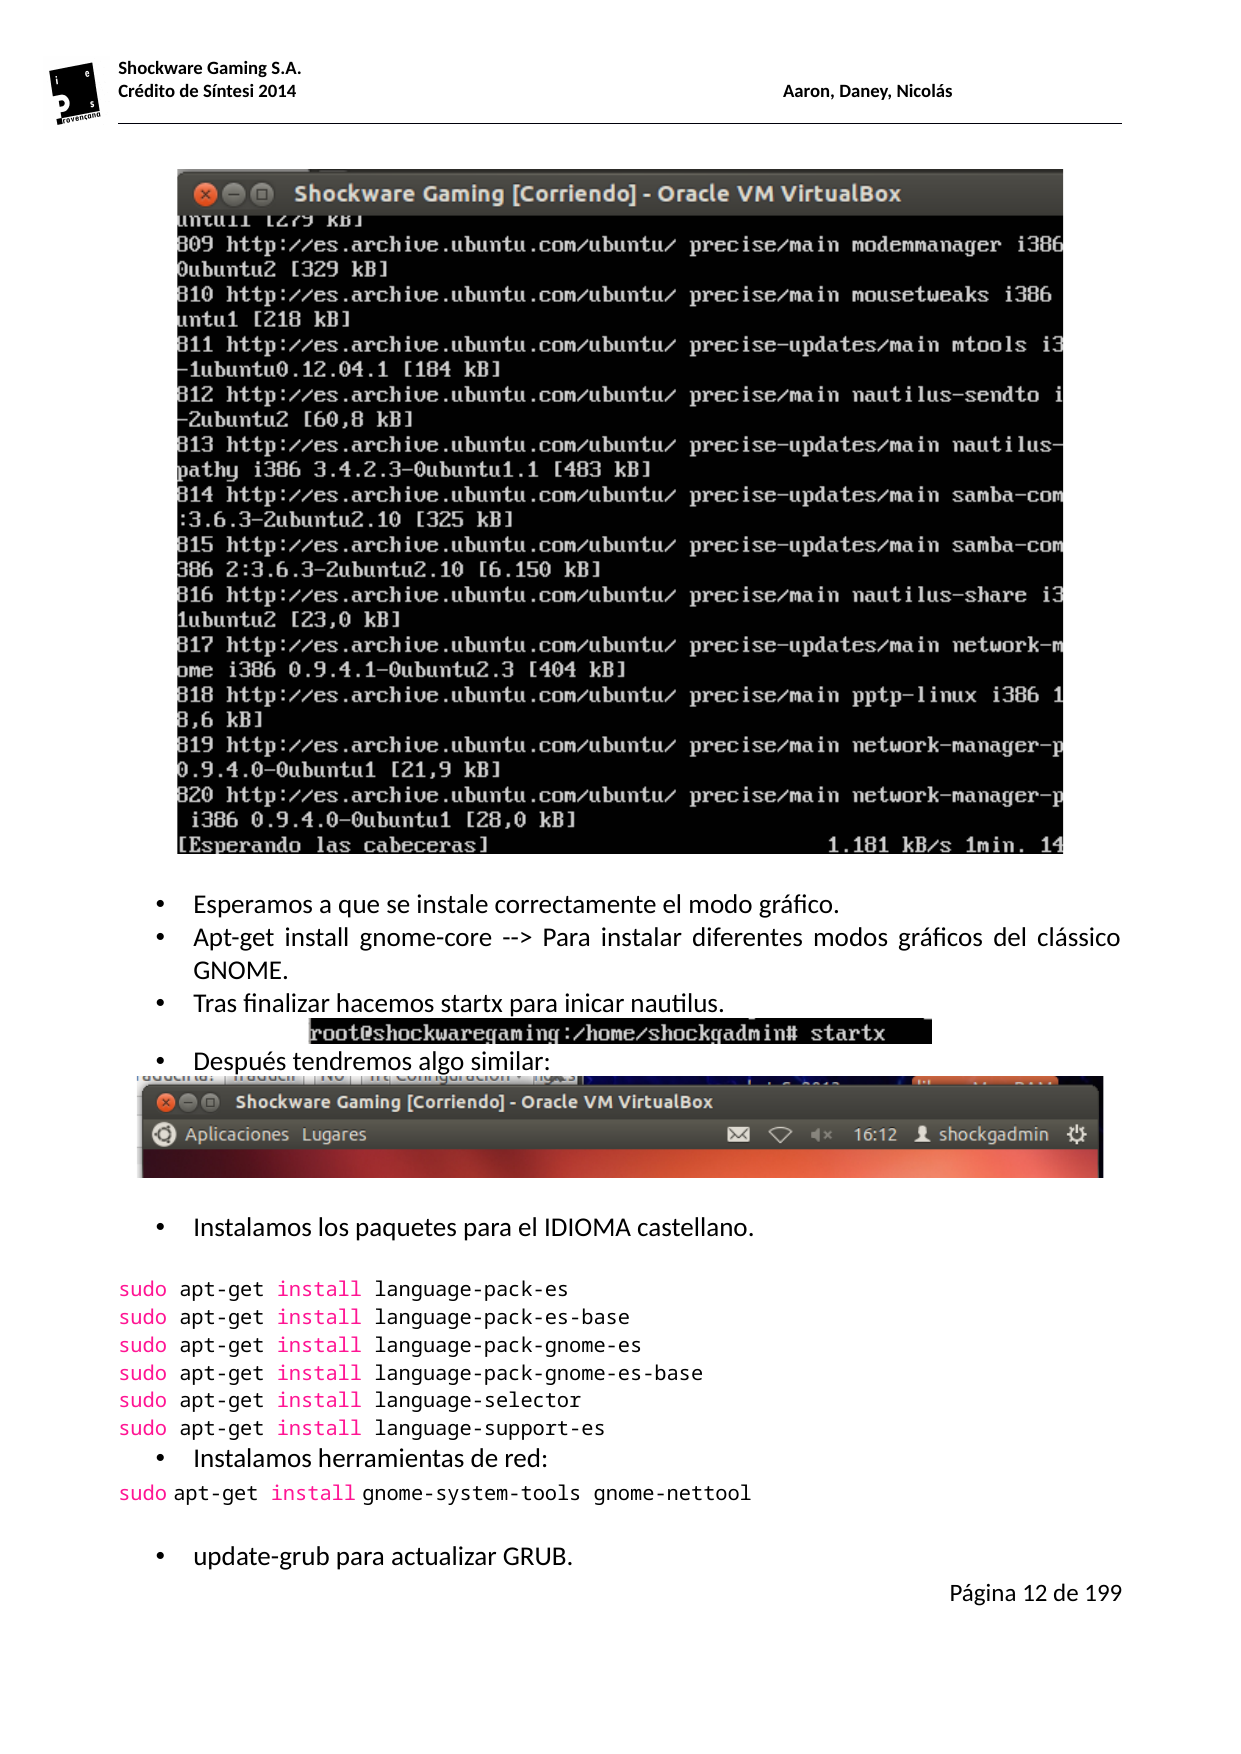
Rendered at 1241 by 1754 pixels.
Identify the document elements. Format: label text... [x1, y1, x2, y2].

text sudo apt-get install language-support-es [118, 1414, 1122, 1441]
list Tras finalizar hacemos startx para inicar nautilus. [156, 986, 1122, 1019]
text sudo apt-get install language-pack-es-base [118, 1303, 1122, 1331]
list update-grub para actualizar GRUB. [156, 1539, 1122, 1572]
picture [43, 56, 110, 130]
list Apt-get install gnome-core --> Para instalar diferentes modos gráficos del clássico GNOME. [156, 920, 1122, 986]
list Después tendremos algo similar: [156, 1019, 1122, 1077]
list Esperamos a que se instale correctamente el modo gráfico. [156, 887, 1122, 920]
list Instalamos herramientas de red: [156, 1441, 1122, 1474]
picture [177, 169, 1064, 854]
text sudo apt-get install language-pack-gnome-es [118, 1331, 1122, 1358]
text sudo apt-get install language-pack-gnome-es-base [118, 1358, 1122, 1386]
picture [136, 1076, 1104, 1178]
list sudo apt-get install language-pack-es [81, 1275, 1122, 1303]
list Instalamos los paquetes para el IDIOMA castellano. [156, 1211, 1122, 1243]
picture [308, 1018, 932, 1044]
list sudo apt-get install gnome-system-tools gnome-nettool [81, 1474, 1122, 1507]
text sudo apt-get install language-selector [118, 1386, 1122, 1414]
